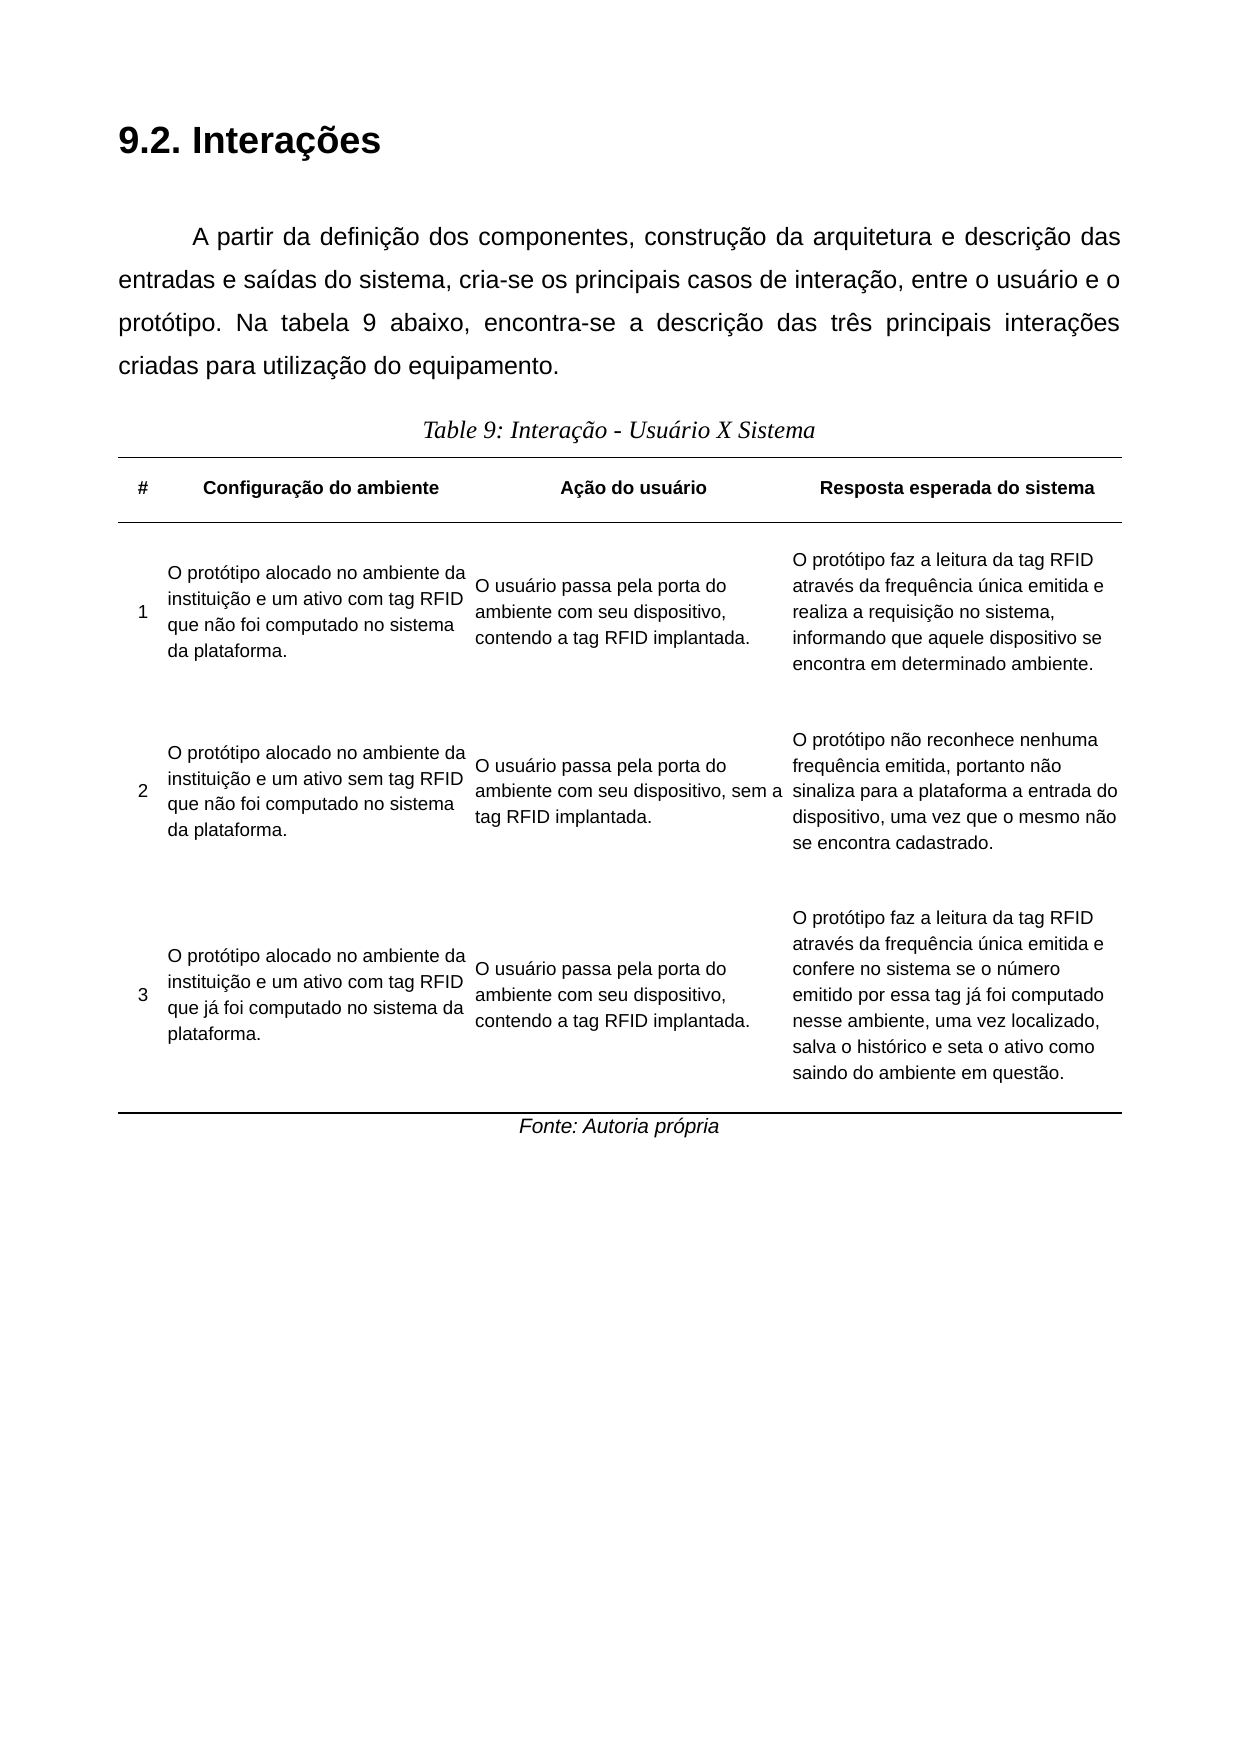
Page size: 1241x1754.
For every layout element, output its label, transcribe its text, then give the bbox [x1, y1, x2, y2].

table_cell O protótipo alocado no ambiente da instituição e um ativo com tag RFID que já foi computado no sistema da plataforma. [168, 882, 475, 1112]
text Fonte: Autoria própria [118, 1114, 1122, 1138]
table_header Configuração do ambiente [168, 458, 475, 522]
text A partir da definição dos componentes, construção da arquitetura e descrição das entradas e saídas do sistema, cria-se os principais casos de interação, entre o usuário e o protótipo. Na tabela 9 abaixo, encontra-se a descrição das três principais interações criadas para utilização do equipamento. [118, 222, 1122, 380]
table_cell 1 [118, 523, 167, 704]
table_cell O usuário passa pela porta do ambiente com seu dispositivo, contendo a tag RFID implantada. [475, 523, 792, 704]
subtitle 9.2. Interações [118, 118, 1122, 162]
table_cell 3 [118, 882, 167, 1112]
table_cell O usuário passa pela porta do ambiente com seu dispositivo, contendo a tag RFID implantada. [475, 882, 792, 1112]
table_header # [118, 458, 167, 522]
table_header Resposta esperada do sistema [792, 458, 1122, 522]
table_cell 2 [118, 705, 167, 882]
table_header Ação do usuário [475, 458, 792, 522]
table_cell O usuário passa pela porta do ambiente com seu dispositivo, sem a tag RFID implantada. [475, 705, 792, 882]
table_cell O protótipo alocado no ambiente da instituição e um ativo sem tag RFID que não foi computado no sistema da plataforma. [168, 705, 475, 882]
table_cell O protótipo alocado no ambiente da instituição e um ativo com tag RFID que não foi computado no sistema da plataforma. [168, 523, 475, 704]
table_cell O protótipo não reconhece nenhuma frequência emitida, portanto não sinaliza para a plataforma a entrada do dispositivo, uma vez que o mesmo não se encontra cadastrado. [792, 705, 1122, 882]
table_cell O protótipo faz a leitura da tag RFID através da frequência única emitida e realiza a requisição no sistema, informando que aquele dispositivo se encontra em determinado ambiente. [792, 523, 1122, 704]
table_cell O protótipo faz a leitura da tag RFID através da frequência única emitida e confere no sistema se o número emitido por essa tag já foi computado nesse ambiente, uma vez localizado, salva o histórico e seta o ativo como saindo do ambiente em questão. [792, 882, 1122, 1112]
text Table 9: Interação - Usuário X Sistema [118, 416, 1122, 444]
